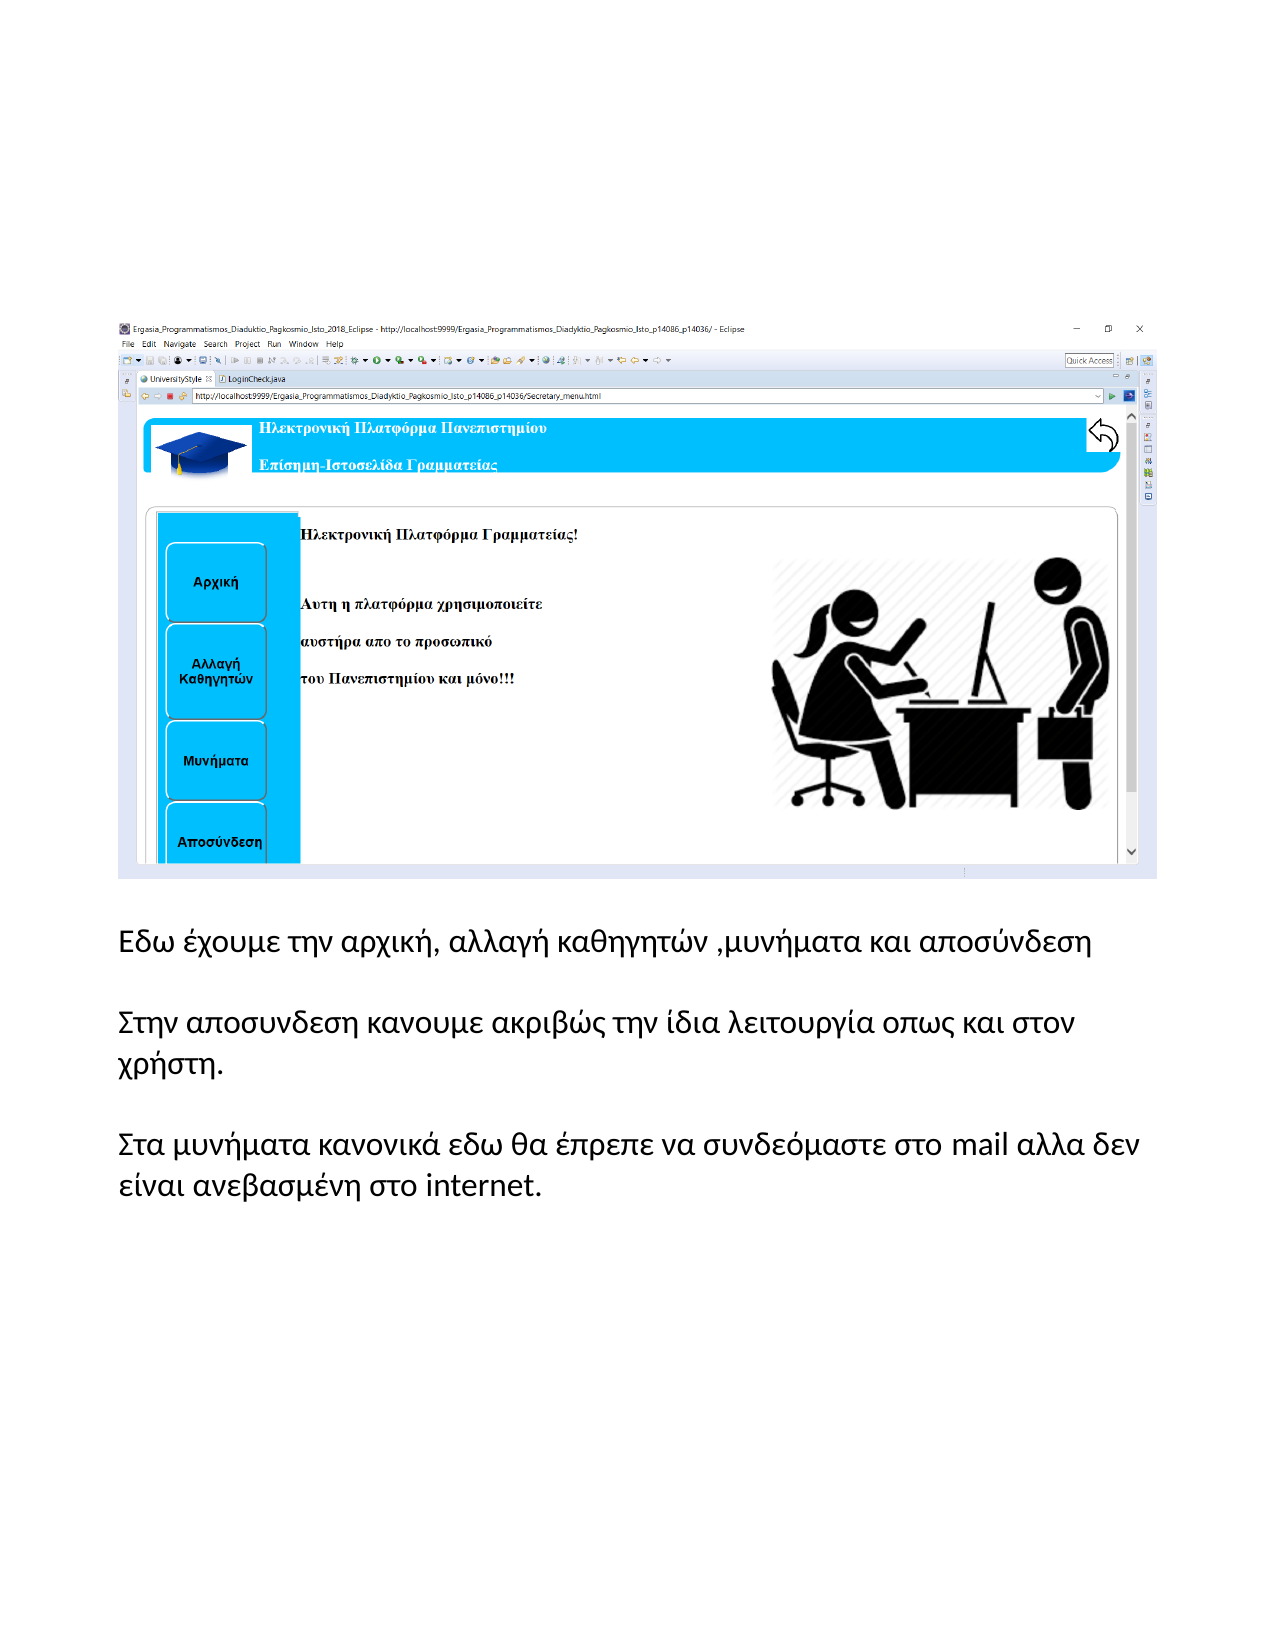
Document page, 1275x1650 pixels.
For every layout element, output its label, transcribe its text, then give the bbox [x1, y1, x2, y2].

picture [118, 321, 1157, 879]
text Στην αποσυνδεση κανουμε ακριβώς την ίδια λειτουργία οπως και στον χρήστη. [118, 1001, 1157, 1083]
text Στα μυνήματα κανονικά εδω θα έπρεπε να συνδεόμαστε στο mail αλλα δεν είναι ανεβασμένη στο internet. [118, 1123, 1157, 1205]
text Εδω έχουμε την αρχική, αλλαγή καθηγητών ,μυνήματα και αποσύνδεση [118, 920, 1157, 960]
